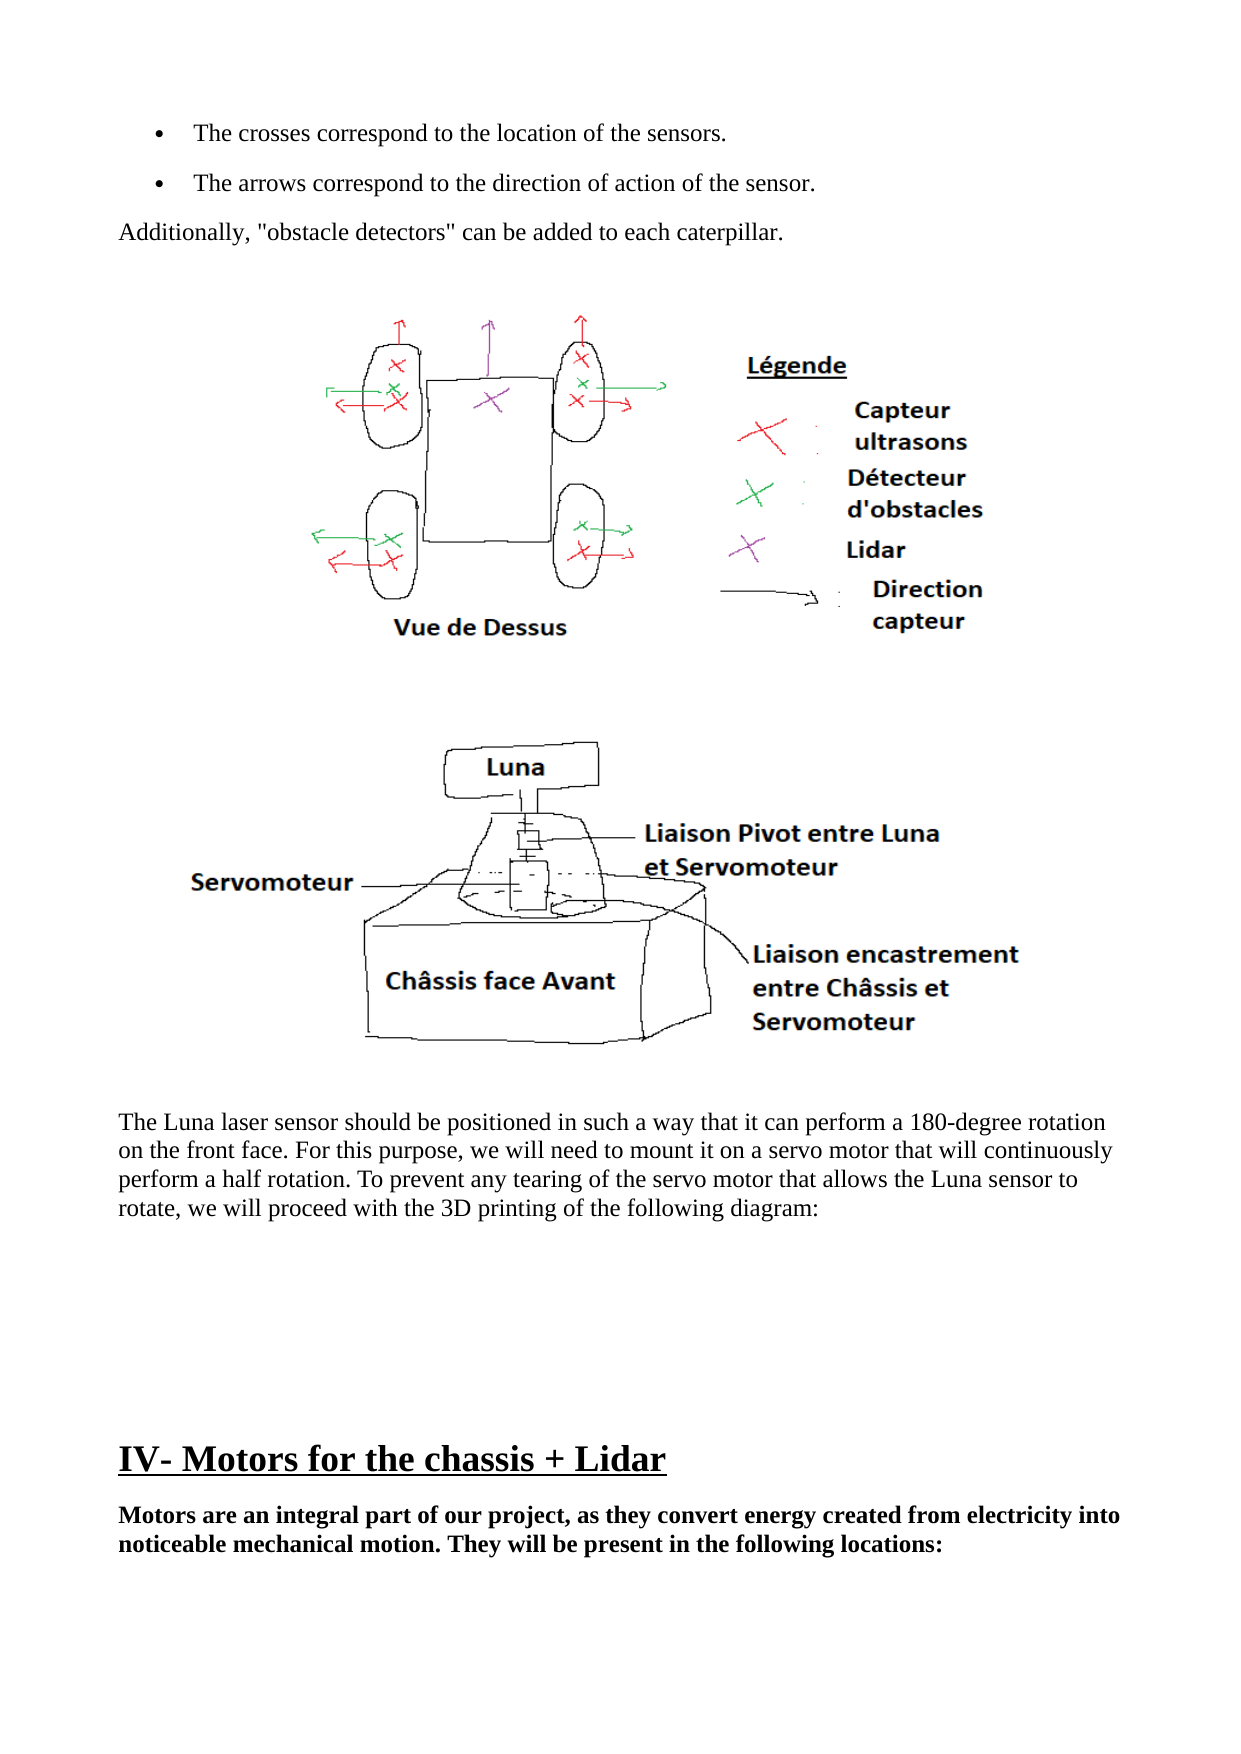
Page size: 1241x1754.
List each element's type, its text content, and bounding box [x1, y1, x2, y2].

text IV- Motors for the chassis + Lidar [118, 1436, 1122, 1479]
list The arrows correspond to the direction of action of the sensor. [156, 168, 1122, 196]
text Additionally, "obstacle detectors" can be added to each caterpillar. [118, 217, 1122, 246]
text The Luna laser sensor should be positioned in such a way that it can perform a 180-degree rotation on the front face. For this purpose, we will need to mount it on a servo motor that will continuously perform a half rotation. To prevent any tearing of the servo motor that allows the Luna sensor to rotate, we will proceed with the 3D printing of the following diagram: [118, 707, 1122, 1222]
list The crosses correspond to the location of the sensors. [156, 118, 1122, 147]
text Motors are an integral part of our project, as they convert energy created from electricity into noticeable mechanical motion. They will be present in the following locations: [118, 1500, 1122, 1558]
